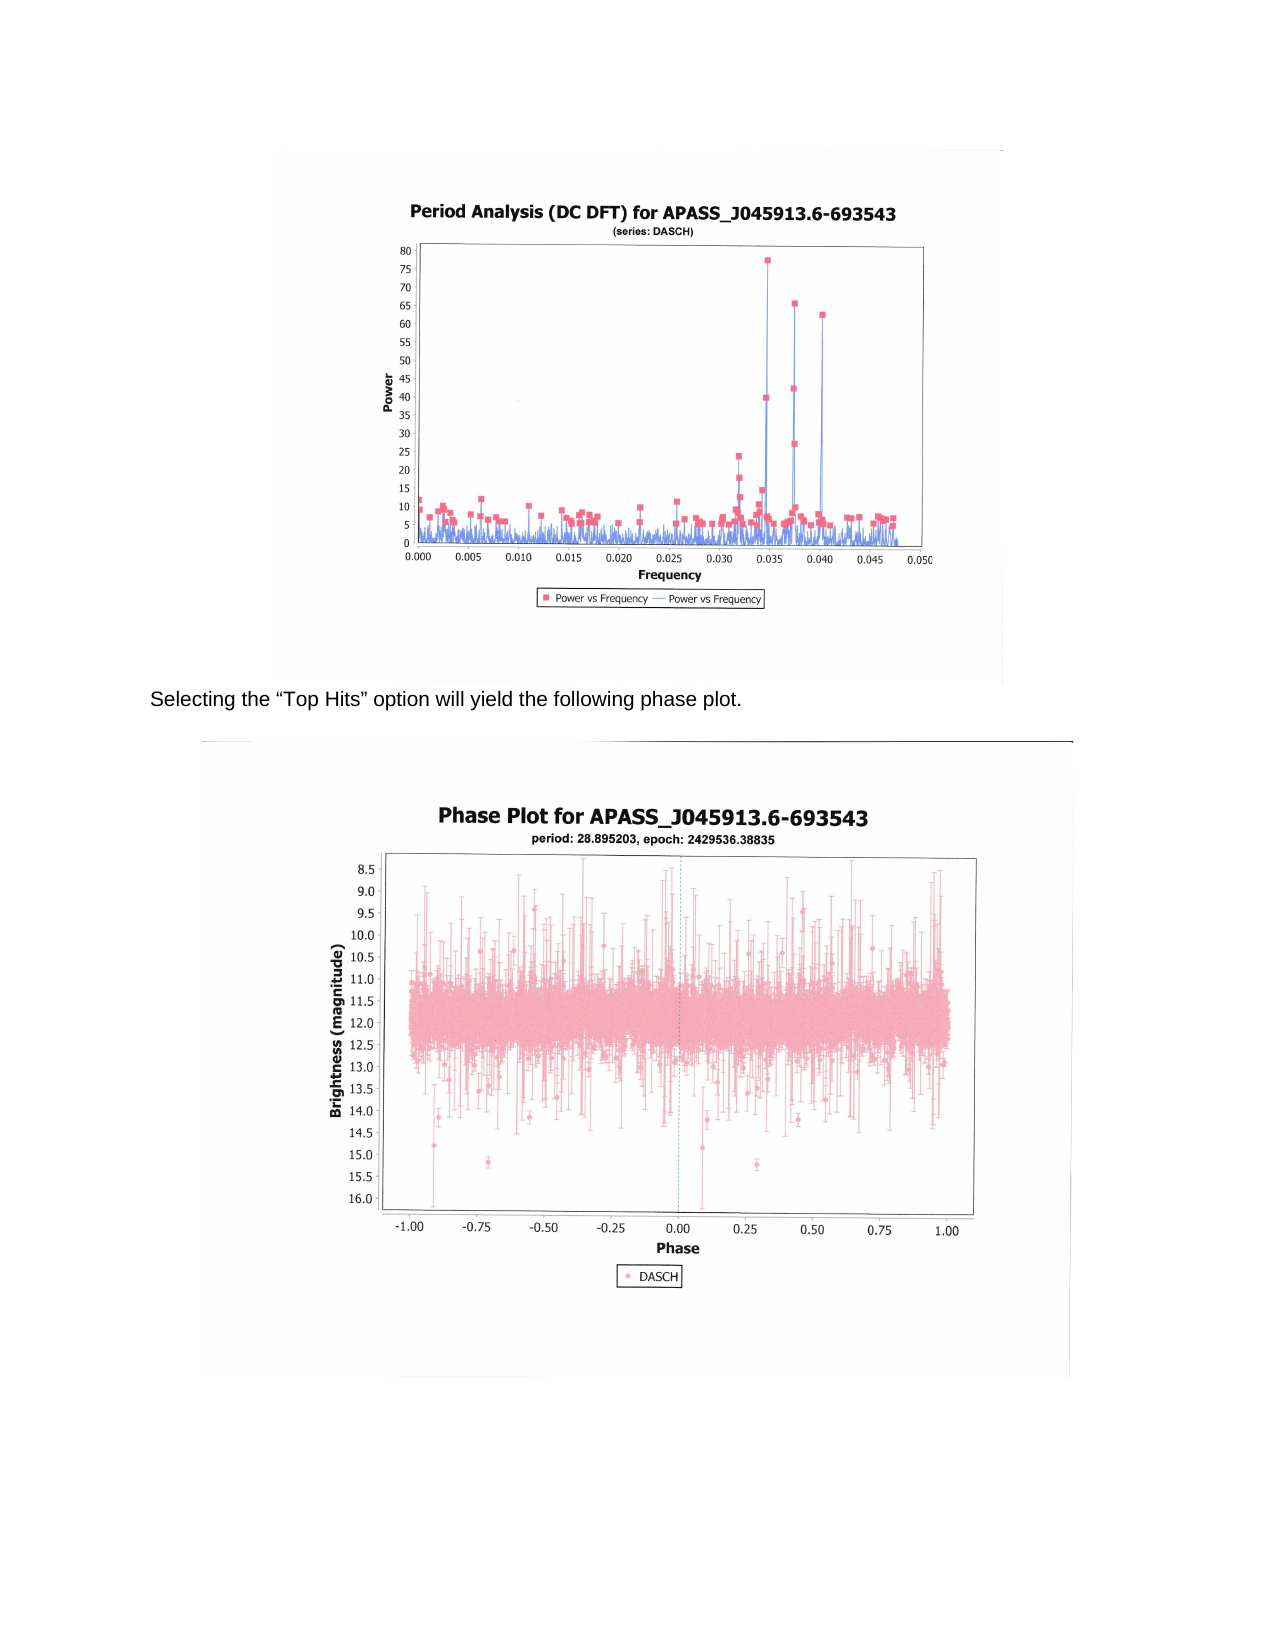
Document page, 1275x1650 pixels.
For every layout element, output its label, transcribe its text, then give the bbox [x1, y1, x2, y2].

text Selecting the “Top Hits” option will yield the following phase plot. [150, 686, 1125, 710]
picture [272, 150, 1003, 683]
picture [202, 741, 1074, 1377]
